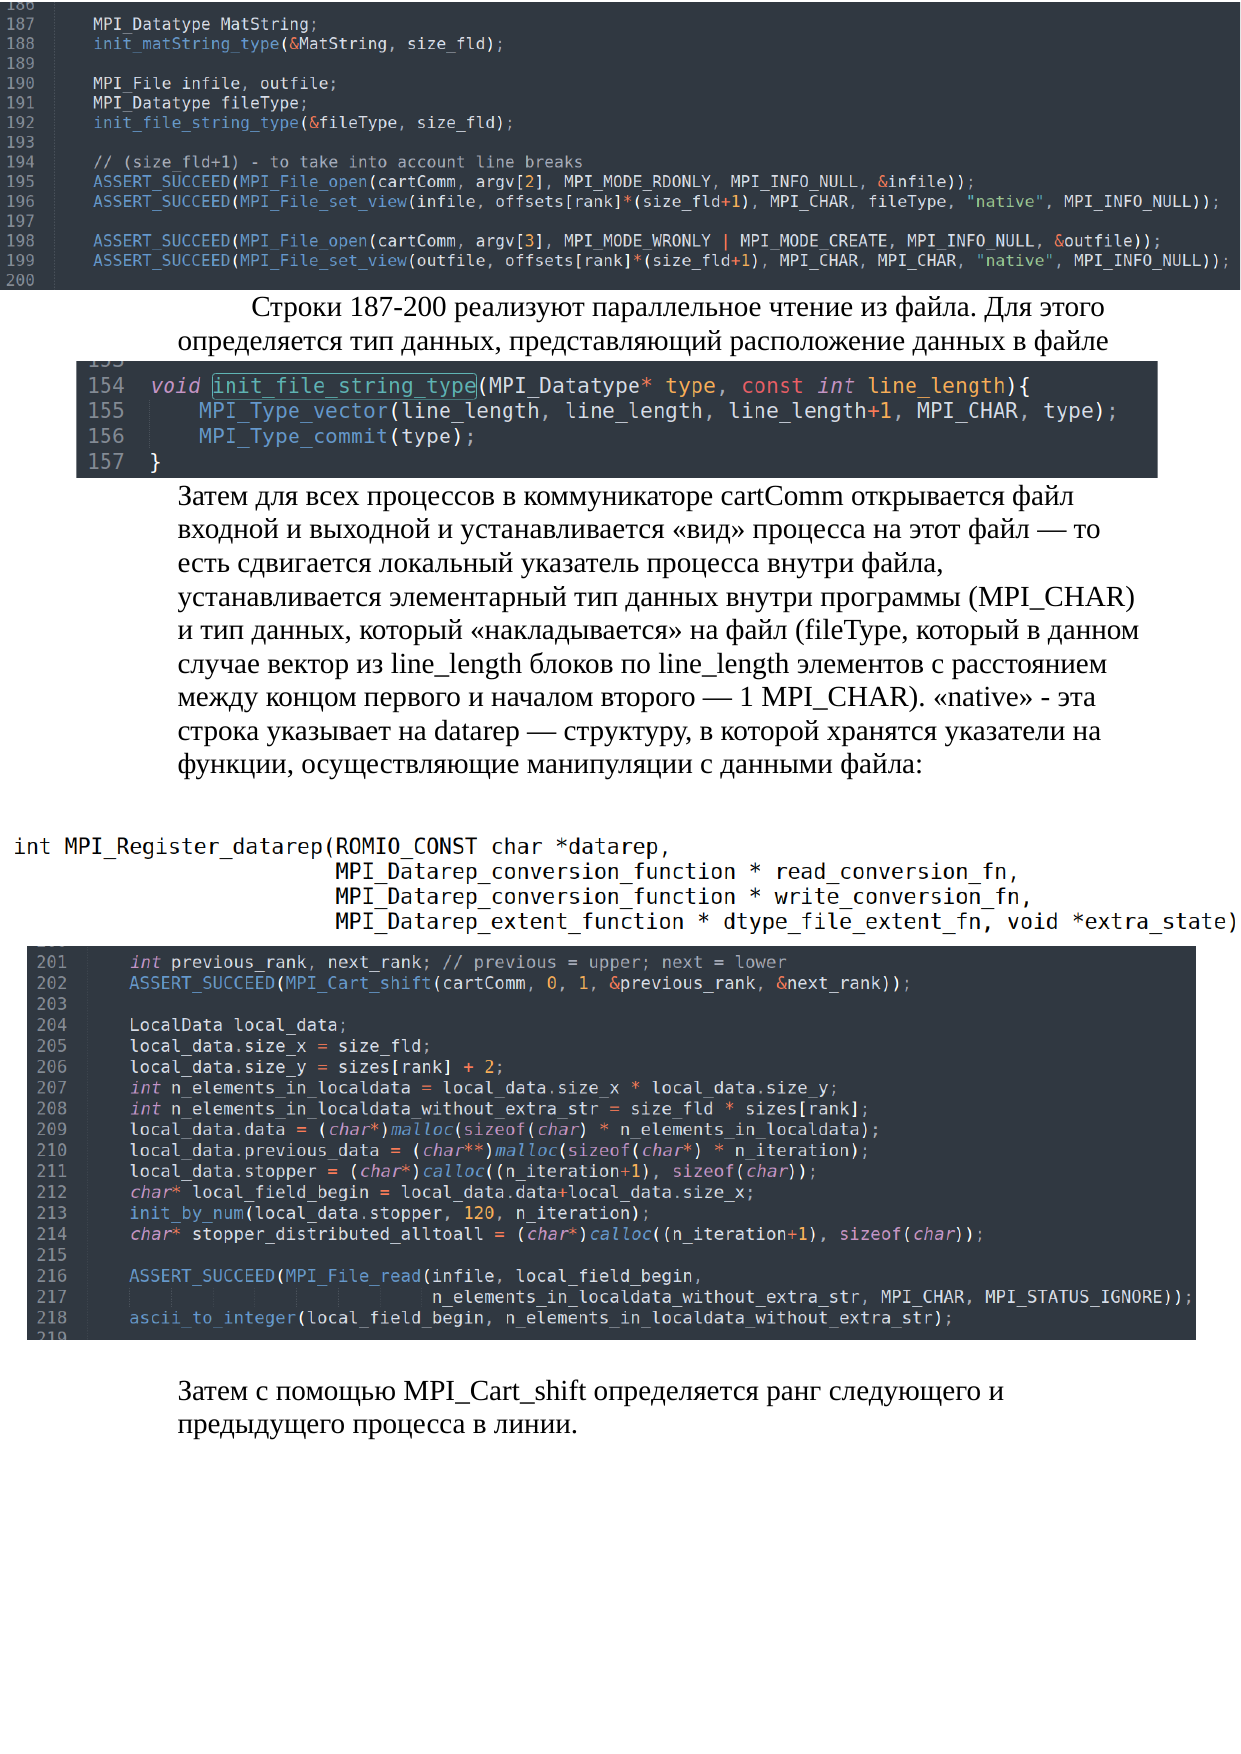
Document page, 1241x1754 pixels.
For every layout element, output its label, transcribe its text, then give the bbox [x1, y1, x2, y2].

picture [9, 812, 1241, 941]
picture [76, 361, 1158, 478]
picture [0, 2, 1241, 290]
picture [27, 946, 1196, 1340]
text Строки 187-200 реализуют параллельное чтение из файла. Для этого определяется тип данных, представляющий расположение данных в файле [177, 290, 1152, 356]
text Затем с помощью MPI_Cart_shift определяется ранг следующего и предыдущего процесса в линии. [177, 1373, 1152, 1440]
text Затем для всех процессов в коммуникаторе cartComm открывается файл входной и выходной и устанавливается «вид» процесса на этот файл — то есть сдвигается локальный указатель процесса внутри файла, устанавливается элементарный тип данных внутри программы (MPI_CHAR) и тип данных, который «накладывается» на файл (fileType, который в данном случае вектор из line_length блоков по line_length элементов с расстоянием между концом первого и началом второго — 1 MPI_CHAR). «native» - эта строка указывает на datarep — структуру, в которой хранятся указатели на функции, осуществляющие манипуляции с данными файла: [177, 478, 1152, 780]
